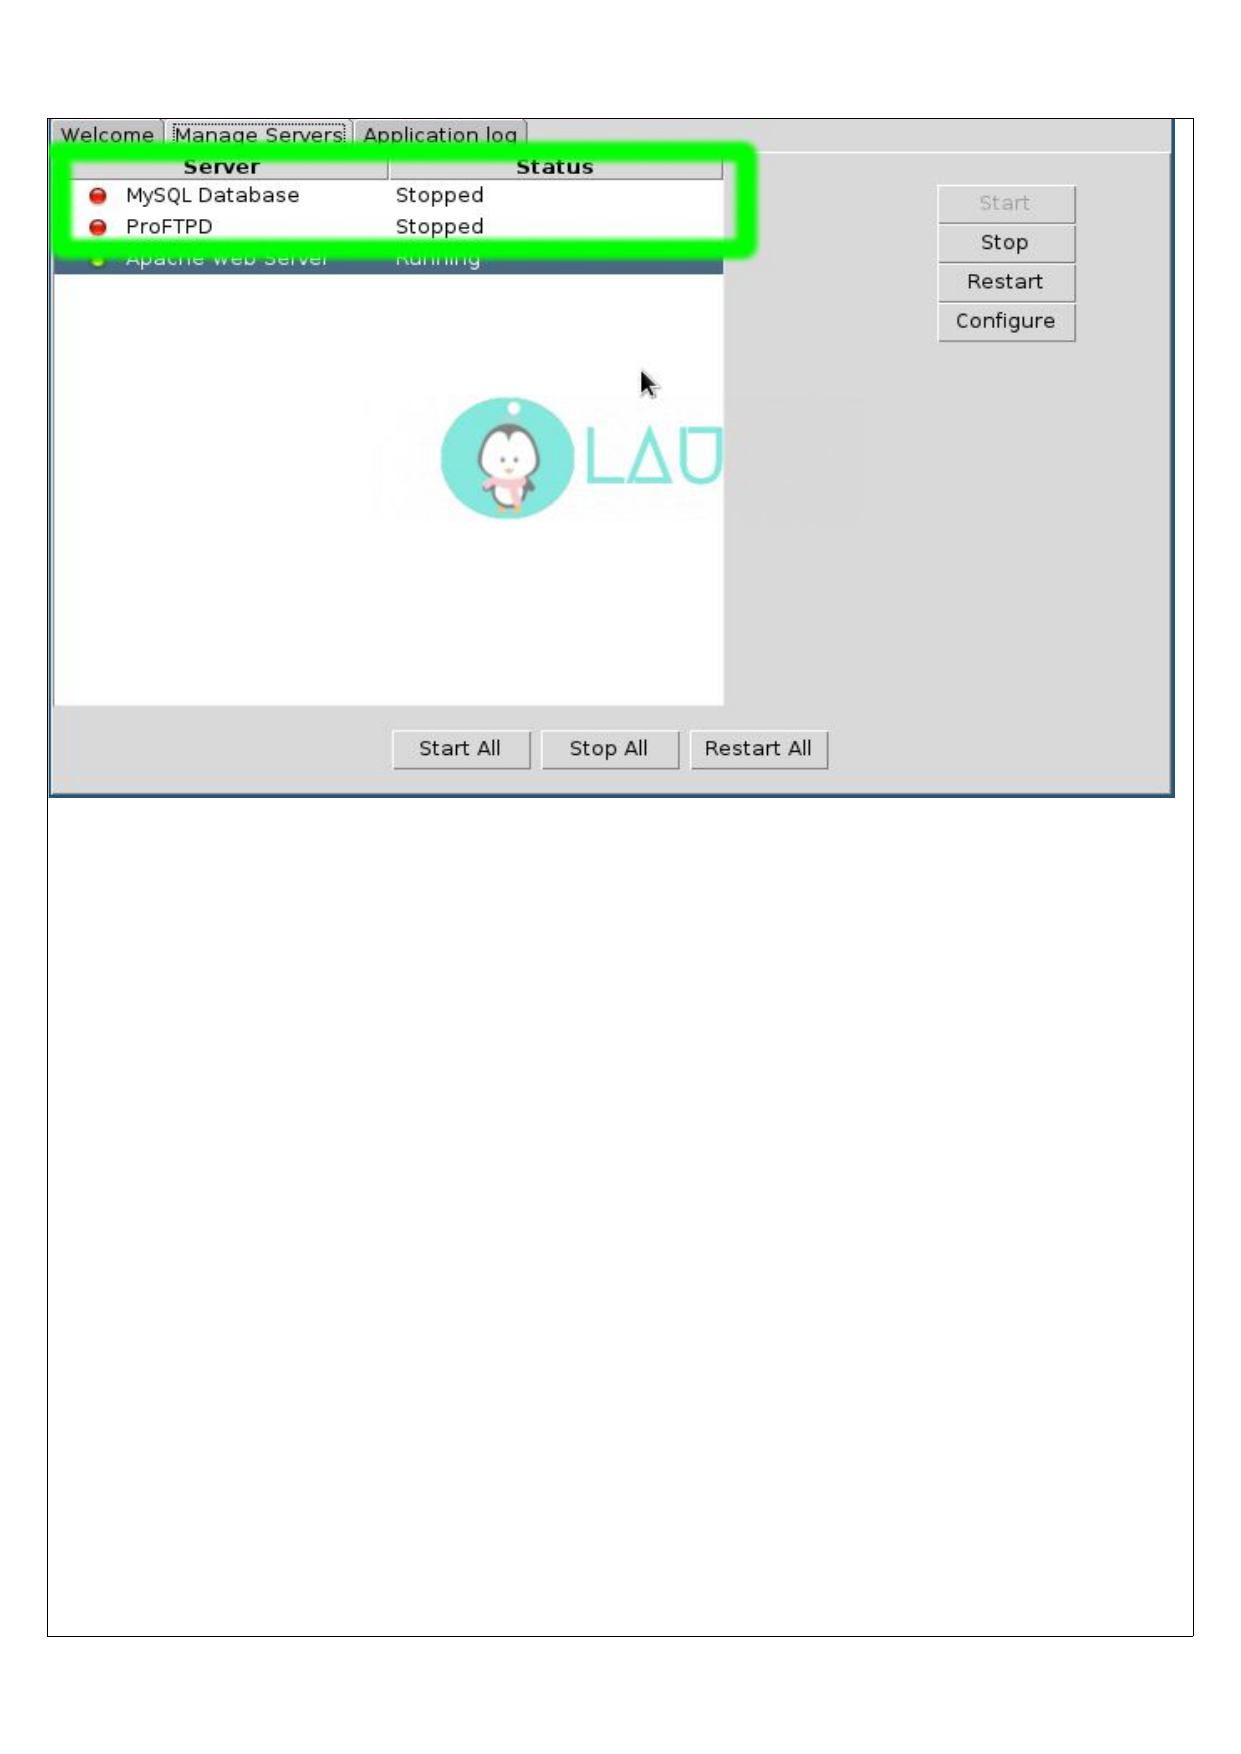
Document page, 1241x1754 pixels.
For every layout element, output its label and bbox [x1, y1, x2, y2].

picture [48, 119, 1175, 798]
